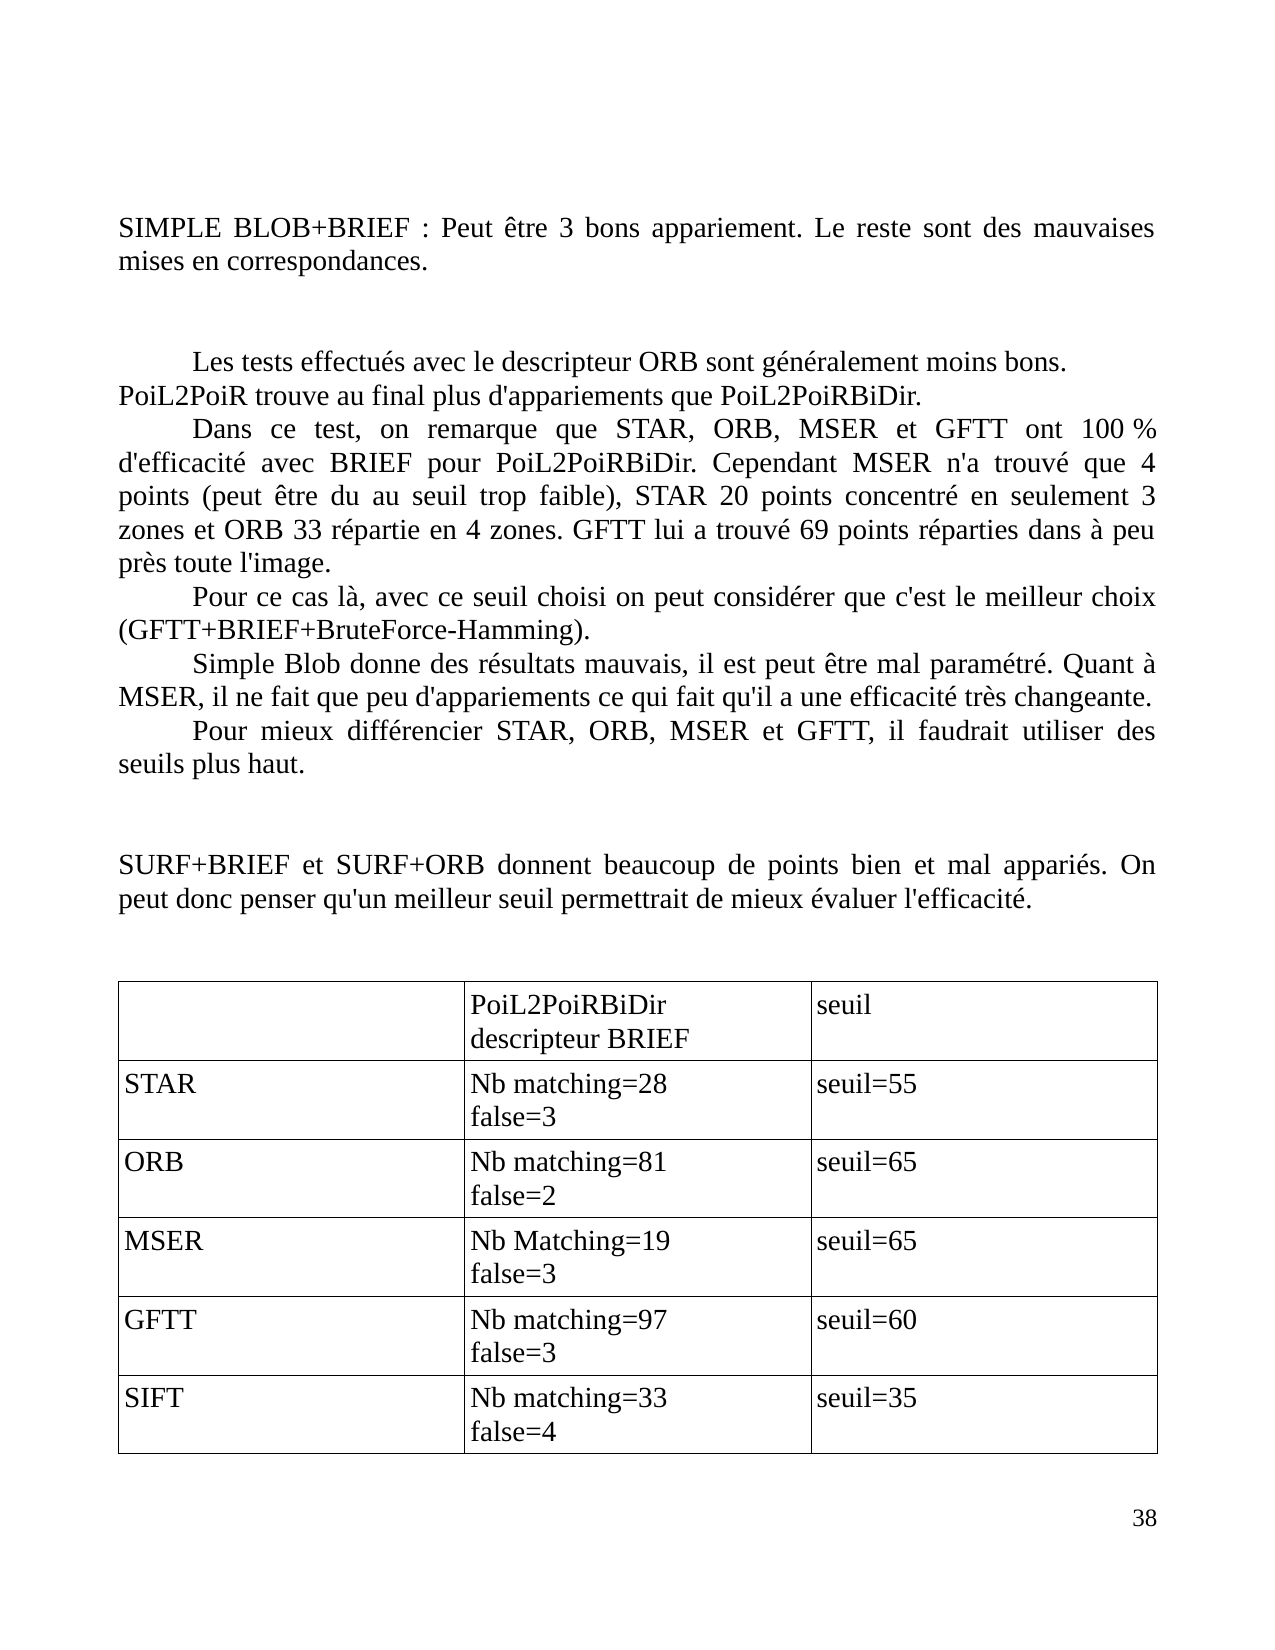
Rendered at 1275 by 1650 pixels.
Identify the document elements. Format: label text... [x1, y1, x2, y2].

text PoiL2PoiR trouve au final plus d'appariements que PoiL2PoiRBiDir. [118, 378, 1157, 411]
text SURF+BRIEF et SURF+ORB donnent beaucoup de points bien et mal appariés. On peut donc penser qu'un meilleur seuil permettrait de mieux évaluer l'efficacité. [118, 847, 1157, 914]
table_header PoiL2PoiRBiDir descripteur BRIEF [465, 982, 811, 1060]
text Les tests effectués avec le descripteur ORB sont généralement moins bons. [118, 344, 1157, 378]
table_cell Nb Matching=19 false=3 [465, 1218, 811, 1296]
table_cell seuil=55 [812, 1061, 1157, 1139]
table_cell STAR [119, 1061, 464, 1139]
table_cell seuil=35 [812, 1376, 1157, 1453]
table_cell Nb matching=33 false=4 [465, 1376, 811, 1453]
table_cell seuil=65 [812, 1218, 1157, 1296]
text Pour ce cas là, avec ce seuil choisi on peut considérer que c'est le meilleur choix (GFTT+BRIEF+BruteForce-Hamming). [118, 579, 1157, 646]
table_header seuil [812, 982, 1157, 1060]
text Dans ce test, on remarque que STAR, ORB, MSER et GFTT ont 100 % d'efficacité avec BRIEF pour PoiL2PoiRBiDir. Cependant MSER n'a trouvé que 4 points (peut être du au seuil trop faible), STAR 20 points concentré en seulement 3 zones et ORB 33 répartie en 4 zones. GFTT lui a trouvé 69 points réparties dans à peu près toute l'image. [118, 411, 1157, 579]
table_cell SIFT [119, 1376, 464, 1453]
table_cell ORB [119, 1140, 464, 1217]
table_cell seuil=60 [812, 1297, 1157, 1374]
table_cell MSER [119, 1218, 464, 1296]
table_cell Nb matching=28 false=3 [465, 1061, 811, 1139]
table_cell seuil=65 [812, 1140, 1157, 1217]
table_header [119, 982, 464, 1060]
text SIMPLE BLOB+BRIEF : Peut être 3 bons appariement. Le reste sont des mauvaises mises en correspondances. [118, 210, 1157, 277]
table_cell Nb matching=97 false=3 [465, 1297, 811, 1374]
text Pour mieux différencier STAR, ORB, MSER et GFTT, il faudrait utiliser des seuils plus haut. [118, 713, 1157, 780]
table_cell GFTT [119, 1297, 464, 1374]
table_cell Nb matching=81 false=2 [465, 1140, 811, 1217]
text Simple Blob donne des résultats mauvais, il est peut être mal paramétré. Quant à MSER, il ne fait que peu d'appariements ce qui fait qu'il a une efficacité très changeante. [118, 646, 1157, 713]
